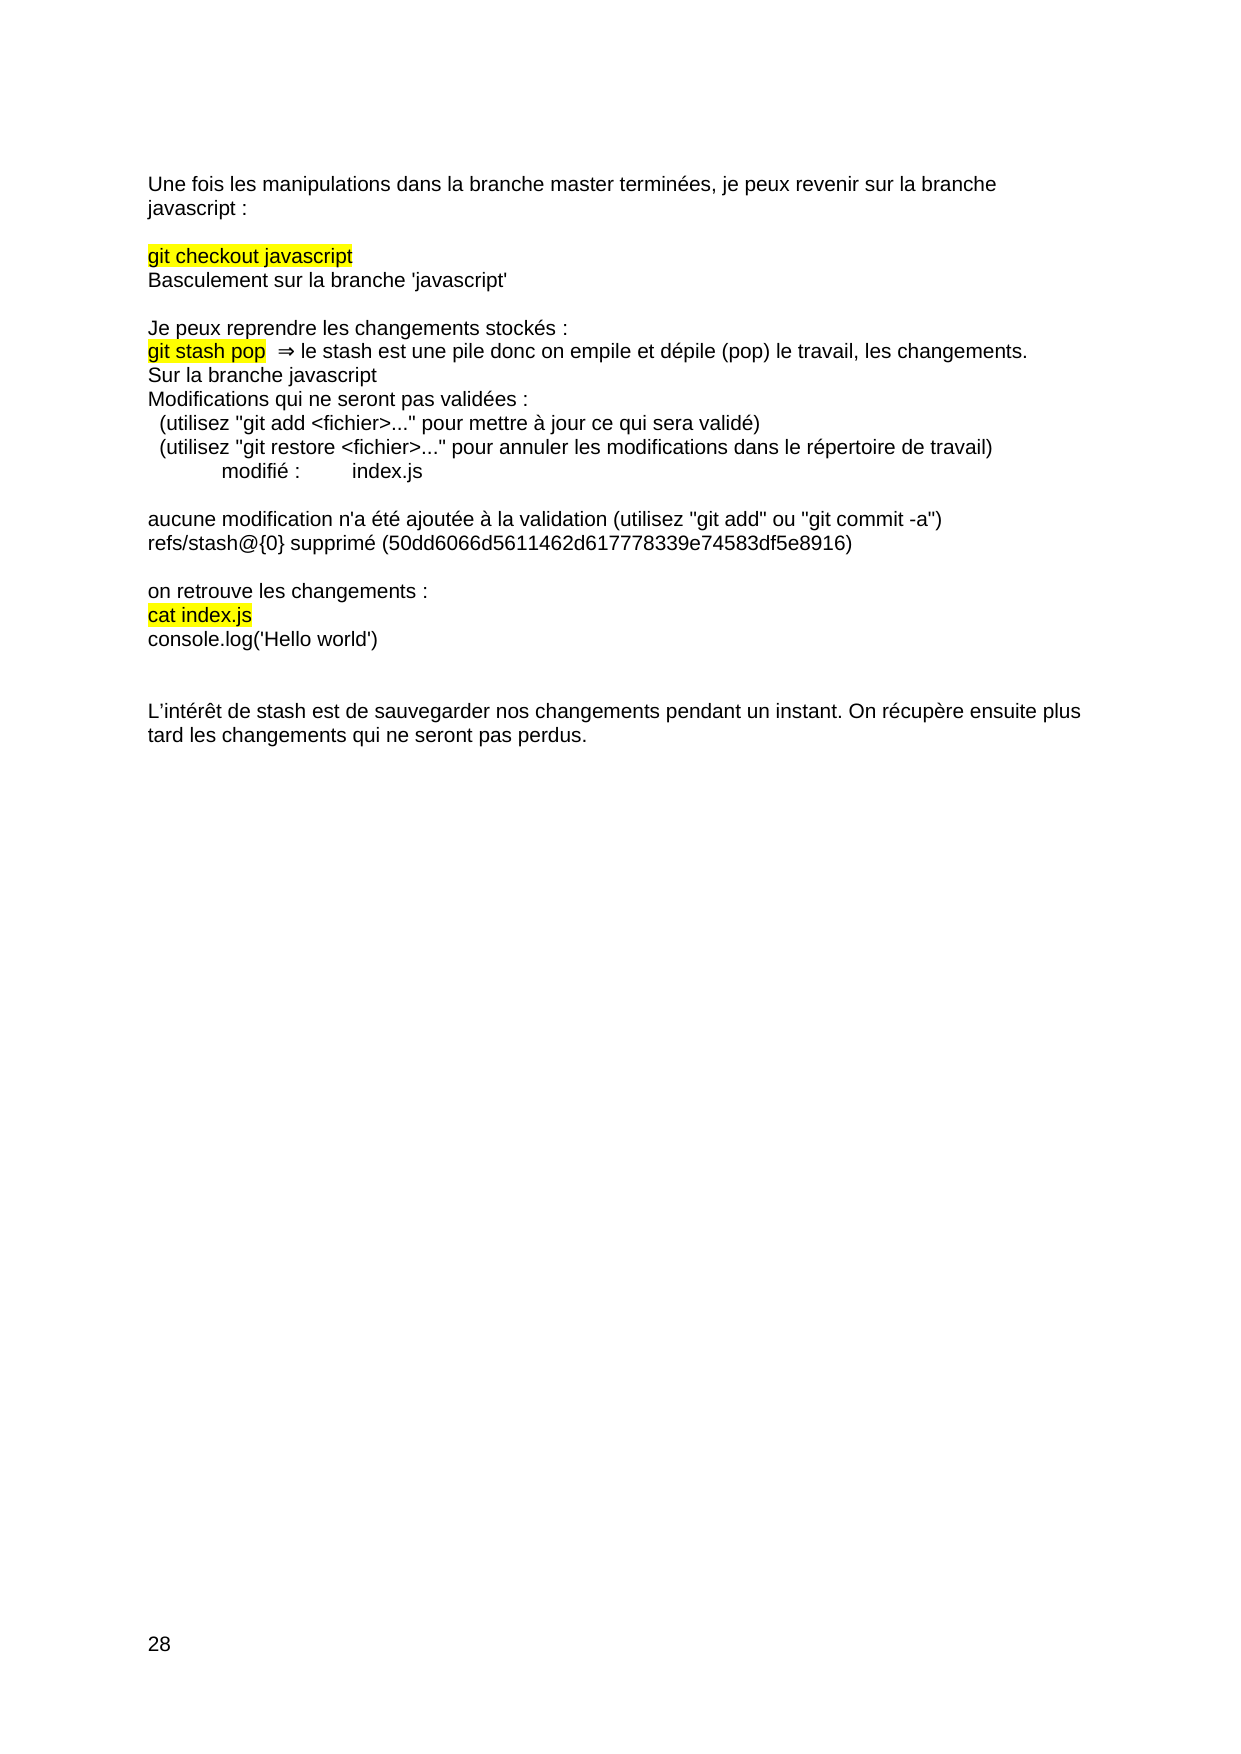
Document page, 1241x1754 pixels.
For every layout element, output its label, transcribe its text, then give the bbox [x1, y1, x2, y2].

text (utilisez "git restore <fichier>..." pour annuler les modifications dans le répertoire de travail) [148, 435, 1093, 459]
text Je peux reprendre les changements stockés : [148, 315, 1093, 339]
text Modifications qui ne seront pas validées : [148, 387, 1093, 411]
text console.log('Hello world') [148, 627, 1093, 651]
text git stash pop ⇒ le stash est une pile donc on empile et dépile (pop) le travail, les changements. [148, 339, 1093, 363]
text on retrouve les changements : [148, 579, 1093, 603]
text git checkout javascript [148, 243, 1093, 267]
text Basculement sur la branche 'javascript' [148, 267, 1093, 291]
text Une fois les manipulations dans la branche master terminées, je peux revenir sur la branche javascript : [148, 172, 1093, 219]
text cat index.js [148, 603, 1093, 627]
text Sur la branche javascript [148, 363, 1093, 387]
text (utilisez "git add <fichier>..." pour mettre à jour ce qui sera validé) [148, 411, 1093, 435]
text L’intérêt de stash est de sauvegarder nos changements pendant un instant. On récupère ensuite plus tard les changements qui ne seront pas perdus. [148, 699, 1093, 747]
text aucune modification n'a été ajoutée à la validation (utilisez "git add" ou "git commit -a") [148, 507, 1093, 531]
text modifié : index.js [148, 459, 1093, 483]
text refs/stash@{0} supprimé (50dd6066d5611462d617778339e74583df5e8916) [148, 531, 1093, 555]
